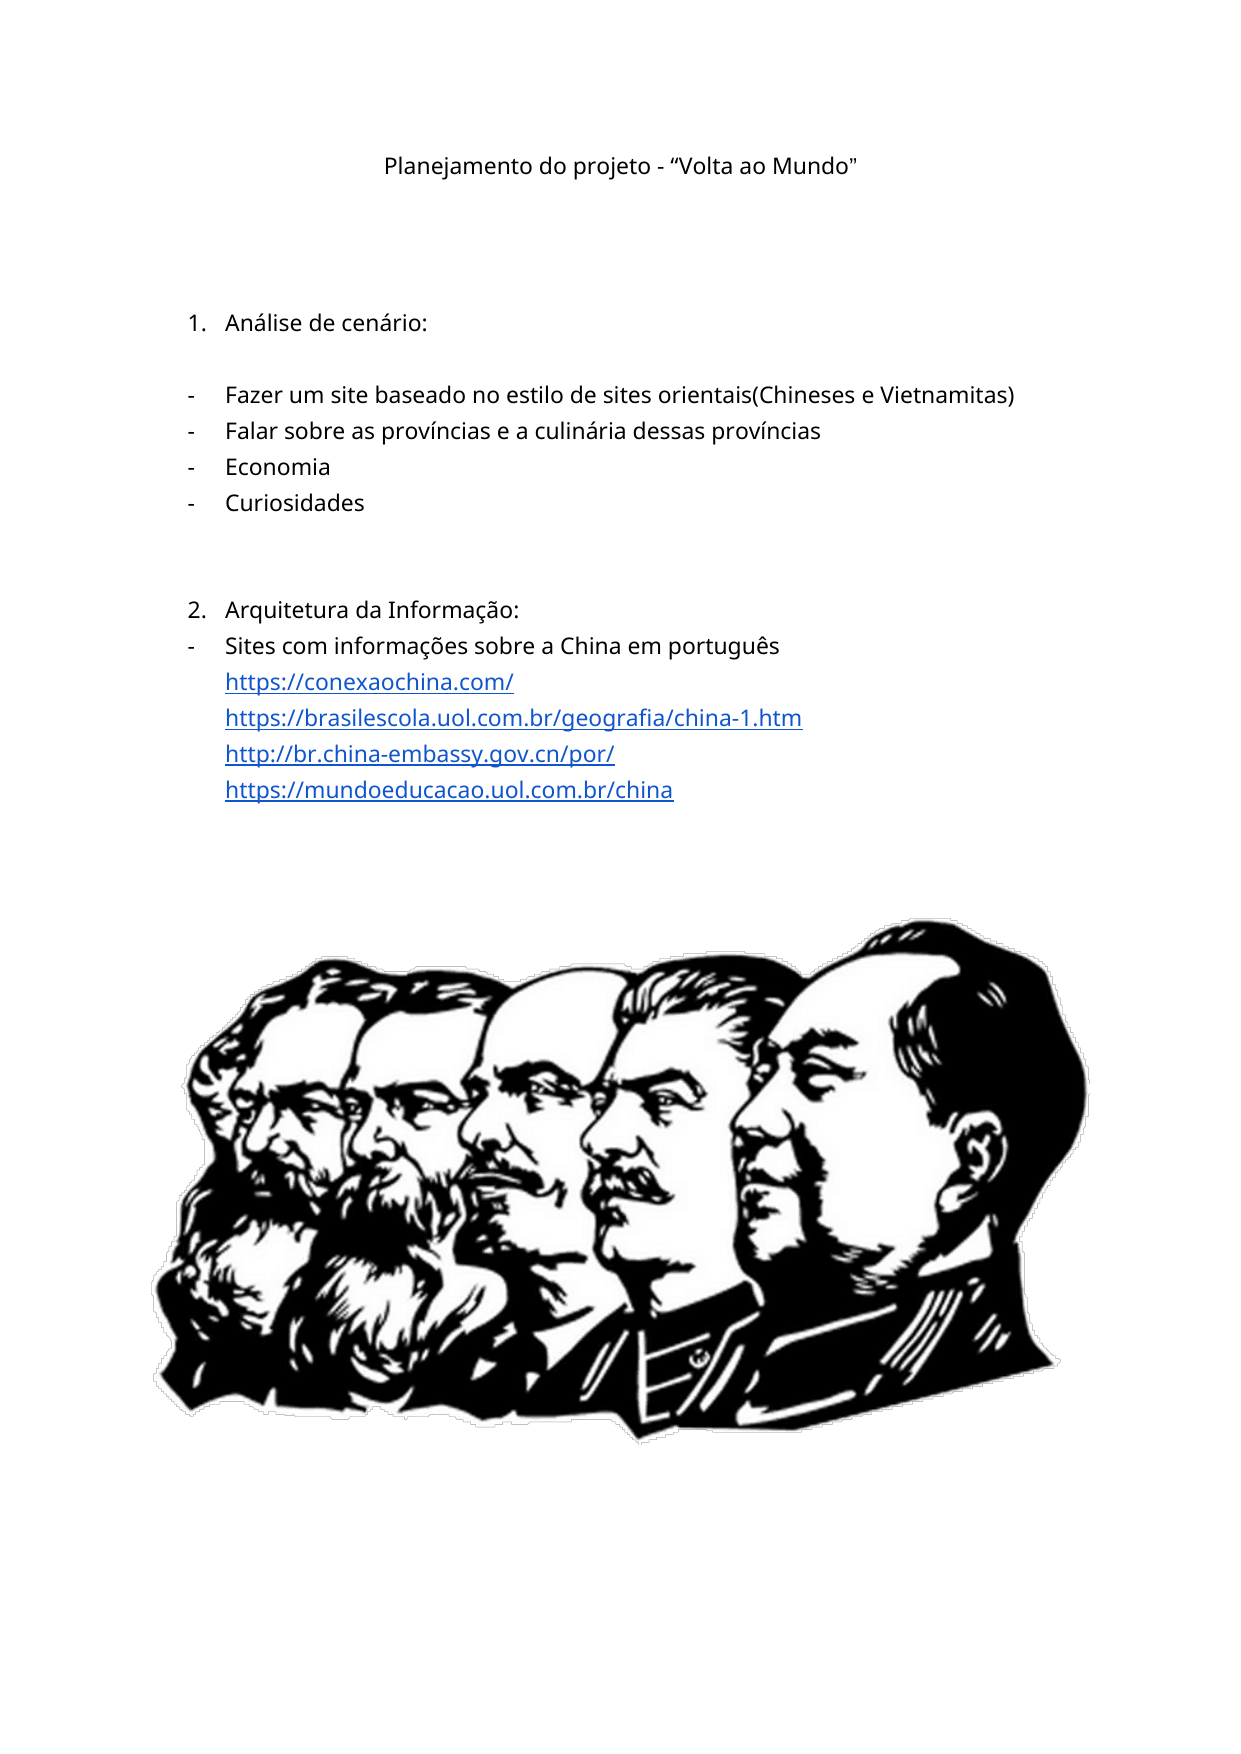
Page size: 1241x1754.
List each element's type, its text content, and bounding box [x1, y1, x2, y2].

list Arquitetura da Informação: [187, 594, 1090, 626]
list Análise de cenário: [187, 307, 1090, 338]
list Sites com informações sobre a China em português [187, 630, 1090, 661]
text https://mundoeducacao.uol.com.br/china [150, 774, 1090, 805]
list Economia [187, 451, 1090, 482]
text Planejamento do projeto - “Volta ao Mundo” [150, 150, 1090, 181]
list Falar sobre as províncias e a culinária dessas províncias [187, 414, 1090, 446]
text http://br.china-embassy.gov.cn/por/ [150, 738, 1090, 769]
text https://brasilescola.uol.com.br/geografia/china-1.htm [150, 702, 1090, 733]
picture [150, 917, 1091, 1445]
list Curiosidades [187, 486, 1090, 518]
list Fazer um site baseado no estilo de sites orientais(Chineses e Vietnamitas) [187, 379, 1090, 410]
text https://conexaochina.com/ [150, 666, 1090, 697]
